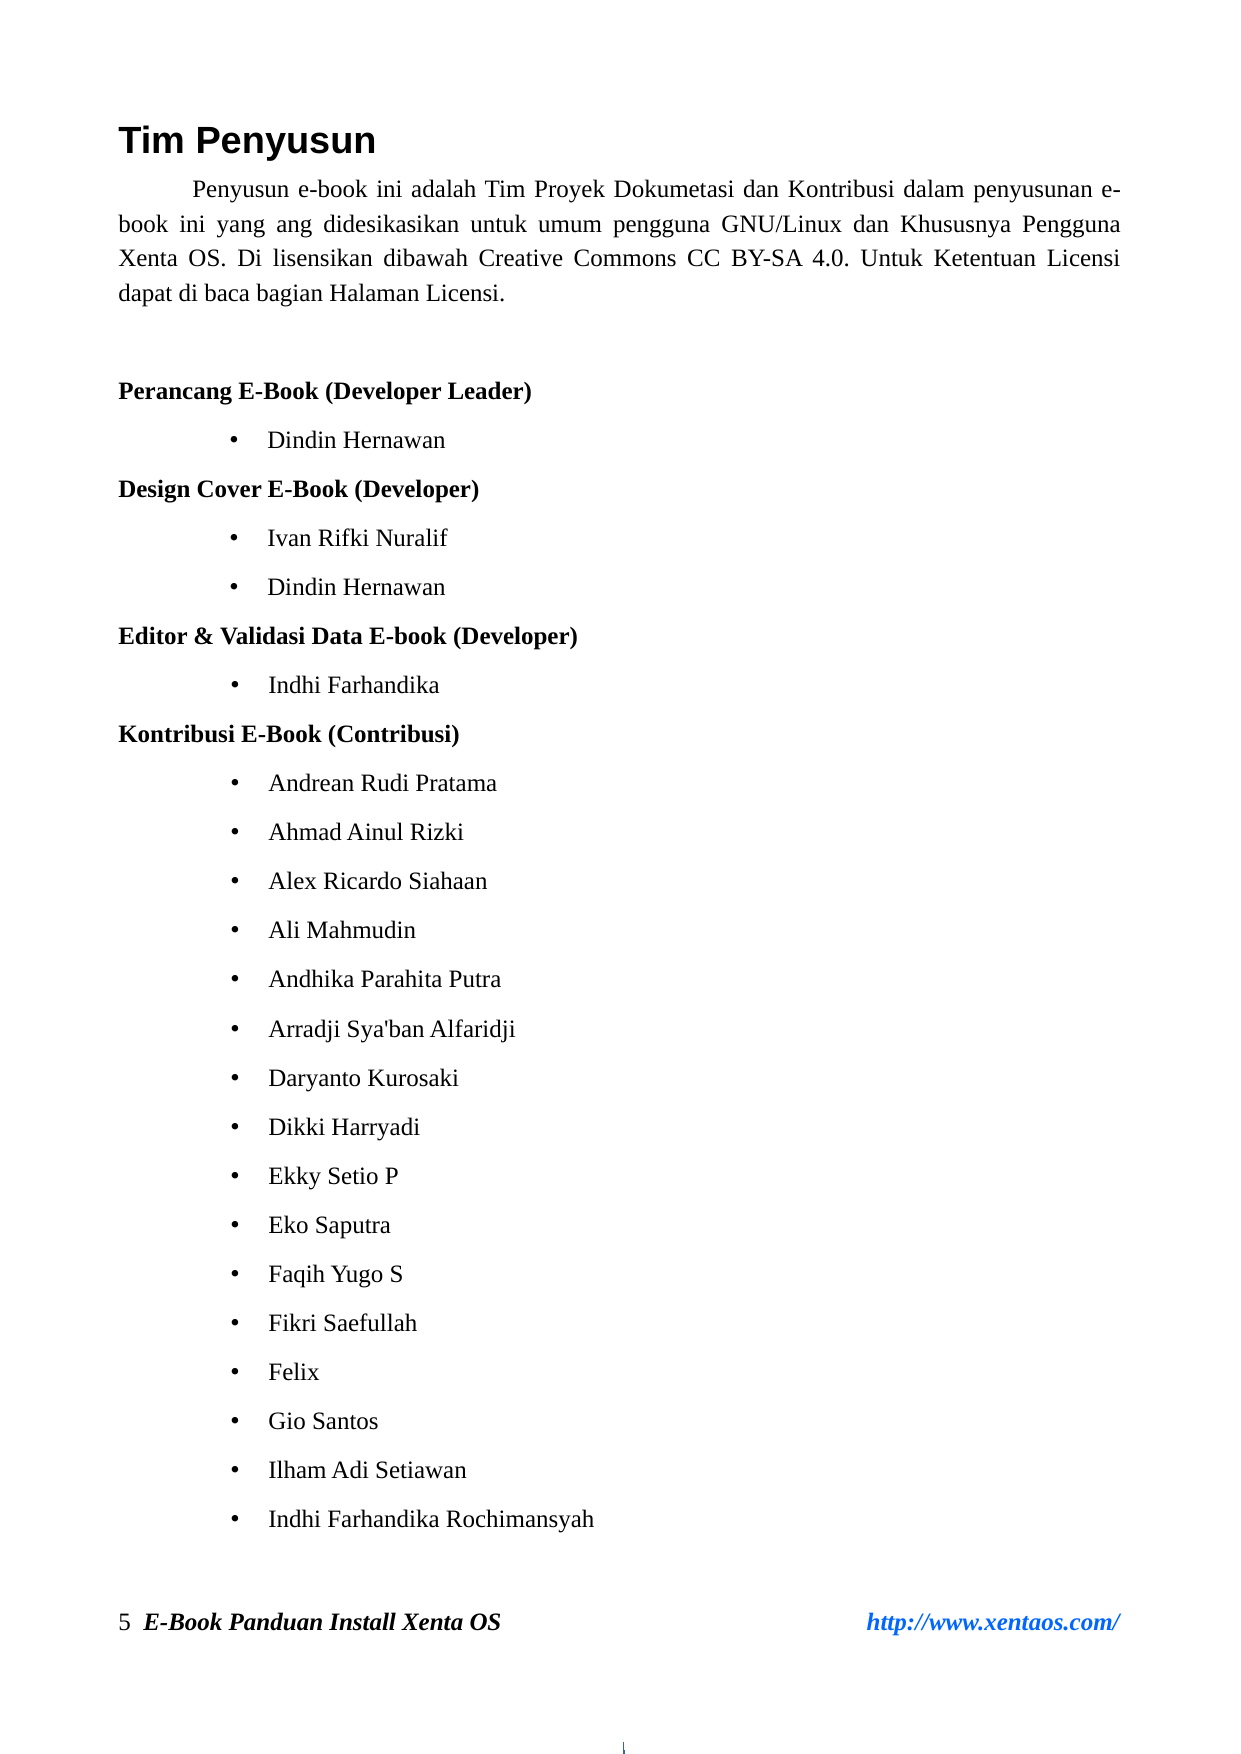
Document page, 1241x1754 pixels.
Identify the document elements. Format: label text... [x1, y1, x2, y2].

list Dindin Hernawan [229, 572, 1122, 601]
list Andhika Parahita Putra [231, 964, 1122, 993]
list Daryanto Kurosaki [231, 1063, 1122, 1091]
list Andrean Rudi Pratama [231, 768, 1122, 797]
list Ilham Adi Setiawan [231, 1455, 1122, 1484]
text Editor & Validasi Data E-book (Developer) [118, 621, 1122, 650]
list Felix [231, 1357, 1122, 1386]
list Dindin Hernawan [229, 425, 1122, 454]
list Ali Mahmudin [231, 916, 1122, 944]
list Ivan Rifki Nuralif [229, 523, 1122, 552]
list Indhi Farhandika [231, 670, 1122, 699]
subtitle Tim Penyusun [118, 118, 1122, 162]
list Gio Santos [231, 1406, 1122, 1435]
list Alex Ricardo Siahaan [231, 866, 1122, 895]
list Arradji Sya'ban Alfaridji [231, 1014, 1122, 1042]
list Ekky Setio P [231, 1161, 1122, 1189]
list Eko Saputra [231, 1210, 1122, 1239]
text Kontribusi E-Book (Contribusi) [118, 719, 1122, 748]
list Fikri Saefullah [231, 1308, 1122, 1337]
text Perancang E-Book (Developer Leader) [118, 376, 1122, 404]
list Indhi Farhandika Rochimansyah [231, 1504, 1122, 1533]
list Ahmad Ainul Rizki [231, 817, 1122, 846]
text Design Cover E-Book (Developer) [118, 474, 1122, 503]
list Faqih Yugo S [231, 1259, 1122, 1288]
list Dikki Harryadi [231, 1112, 1122, 1141]
text Penyusun e-book ini adalah Tim Proyek Dokumetasi dan Kontribusi dalam penyusunan e-book ini yang ang didesikasikan untuk umum pengguna GNU/Linux dan Khususnya Pengguna Xenta OS. Di lisensikan dibawah Creative Commons CC BY-SA 4.0. Untuk Ketentuan Licensi dapat di baca bagian Halaman Licensi. [118, 174, 1122, 306]
